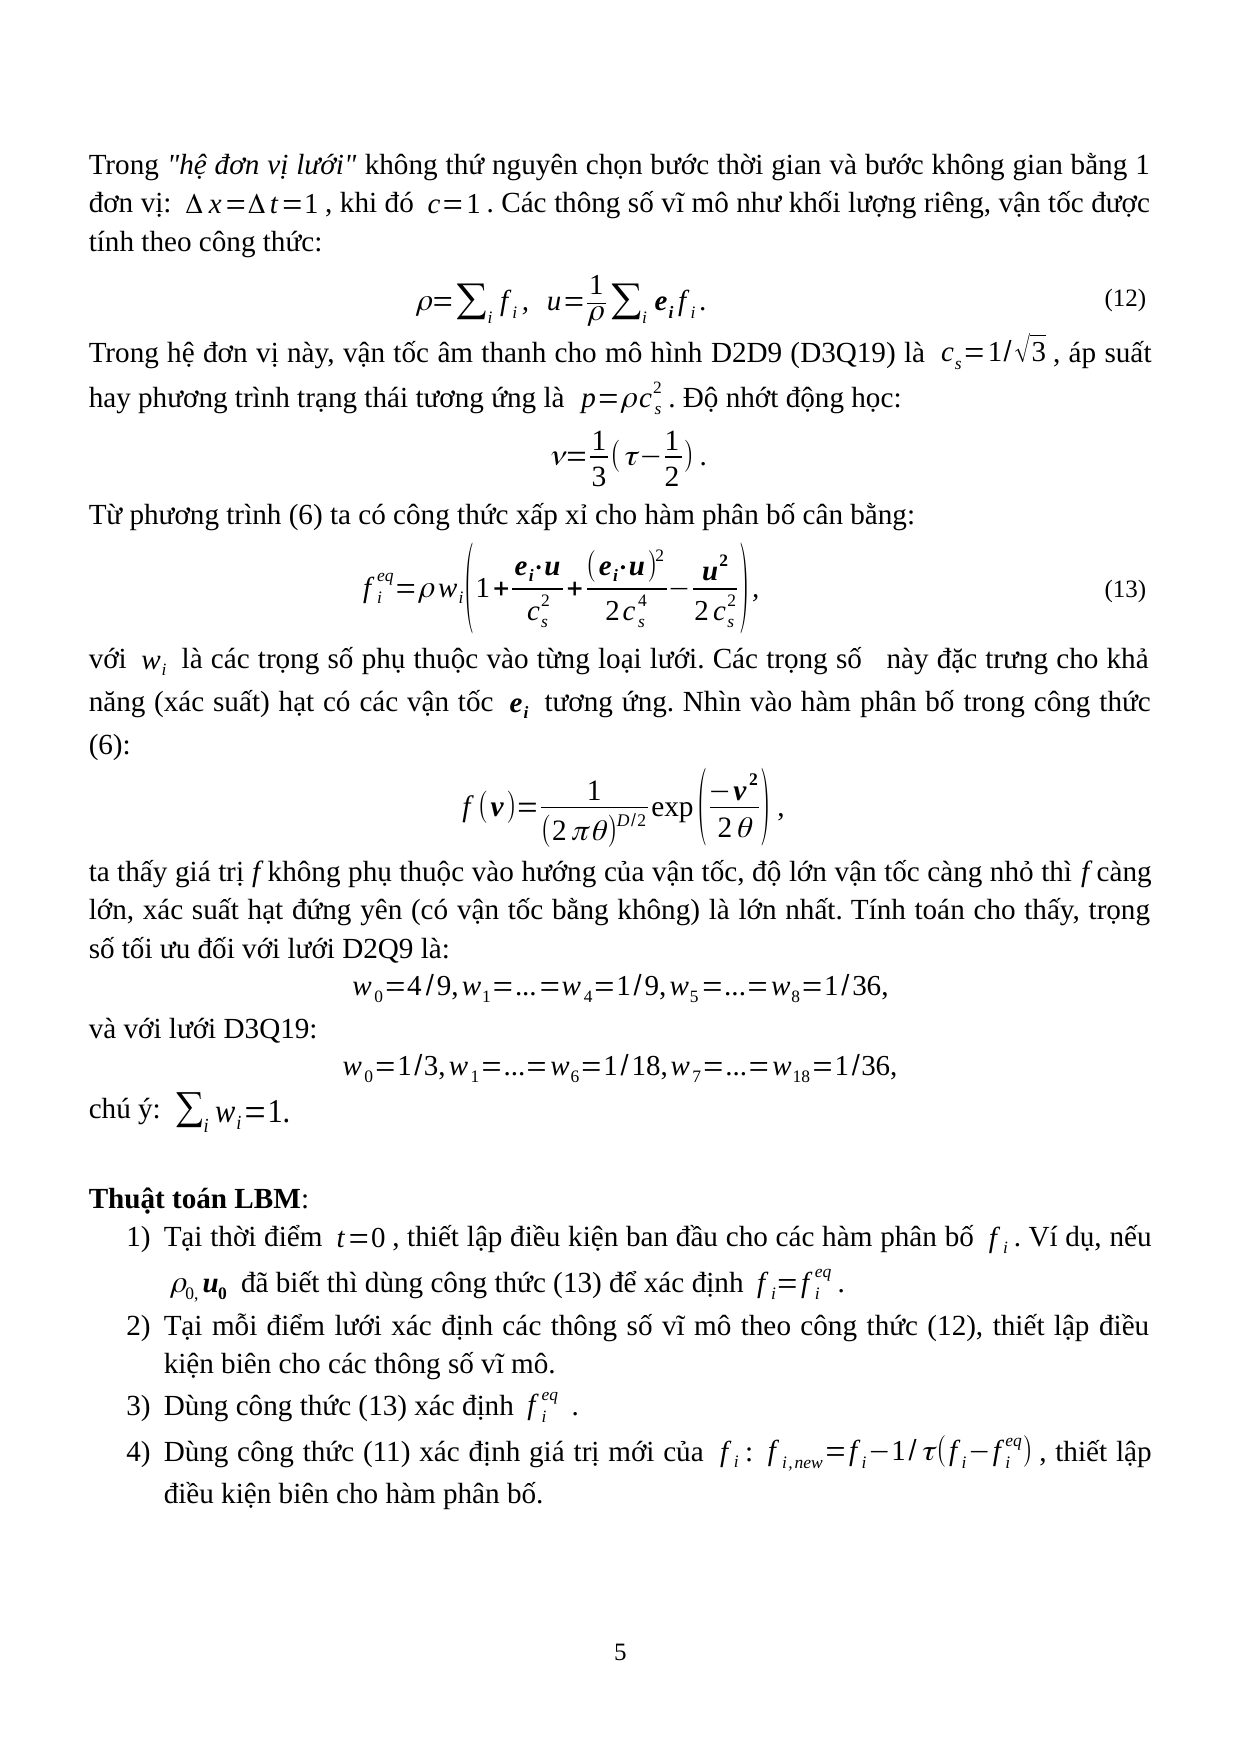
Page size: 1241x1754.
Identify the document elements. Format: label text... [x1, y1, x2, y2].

text và với lưới D3Q19: [88, 1011, 1152, 1044]
text , [88, 766, 1152, 849]
text Thuật toán LBM: [88, 1181, 1152, 1214]
table_header [89, 536, 1033, 641]
text Trong hệ đơn vị này, vận tốc âm thanh cho mô hình D2D9 (D3Q19) là , áp suất hay phương trình trạng thái tương ứng là . Độ nhớt động học: [88, 333, 1152, 418]
table_header [89, 263, 1033, 333]
text Từ phương trình (6) ta có công thức xấp xỉ cho hàm phân bố cân bằng: [88, 497, 1152, 531]
list Dùng công thức (11) xác định giá trị mới của : , thiết lập điều kiện biên cho hàm phân bố. [126, 1431, 1152, 1510]
list Tại thời điểm , thiết lập điều kiện ban đầu cho các hàm phân bố . Ví dụ, nếu đã biết thì dùng công thức (13) để xác định . [126, 1219, 1152, 1303]
text ta thấy giá trị f không phụ thuộc vào hướng của vận tốc, độ lớn vận tốc càng nhỏ thì f càng lớn, xác suất hạt đứng yên (có vận tốc bằng không) là lớn nhất. Tính toán cho thấy, trọng số tối ưu đối với lưới D2Q9 là: [88, 854, 1152, 964]
text với là các trọng số phụ thuộc vào từng loại lưới. Các trọng số này đặc trưng cho khả năng (xác suất) hạt có các vận tốc tương ứng. Nhìn vào hàm phân bố trong công thức (6): [88, 641, 1152, 761]
table_header (13) [1034, 536, 1152, 641]
table_header (12) [1034, 263, 1152, 333]
text Trong "hệ đơn vị lưới" không thứ nguyên chọn bước thời gian và bước không gian bằng 1 đơn vị: , khi đó . Các thông số vĩ mô như khối lượng riêng, vận tốc được tính theo công thức: [88, 147, 1152, 257]
list Dùng công thức (13) xác định . [126, 1385, 1152, 1426]
list Tại mỗi điểm lưới xác định các thông số vĩ mô theo công thức (12), thiết lập điều kiện biên cho các thông số vĩ mô. [126, 1308, 1152, 1380]
text . [88, 423, 1152, 492]
text chú ý: [88, 1091, 1152, 1137]
